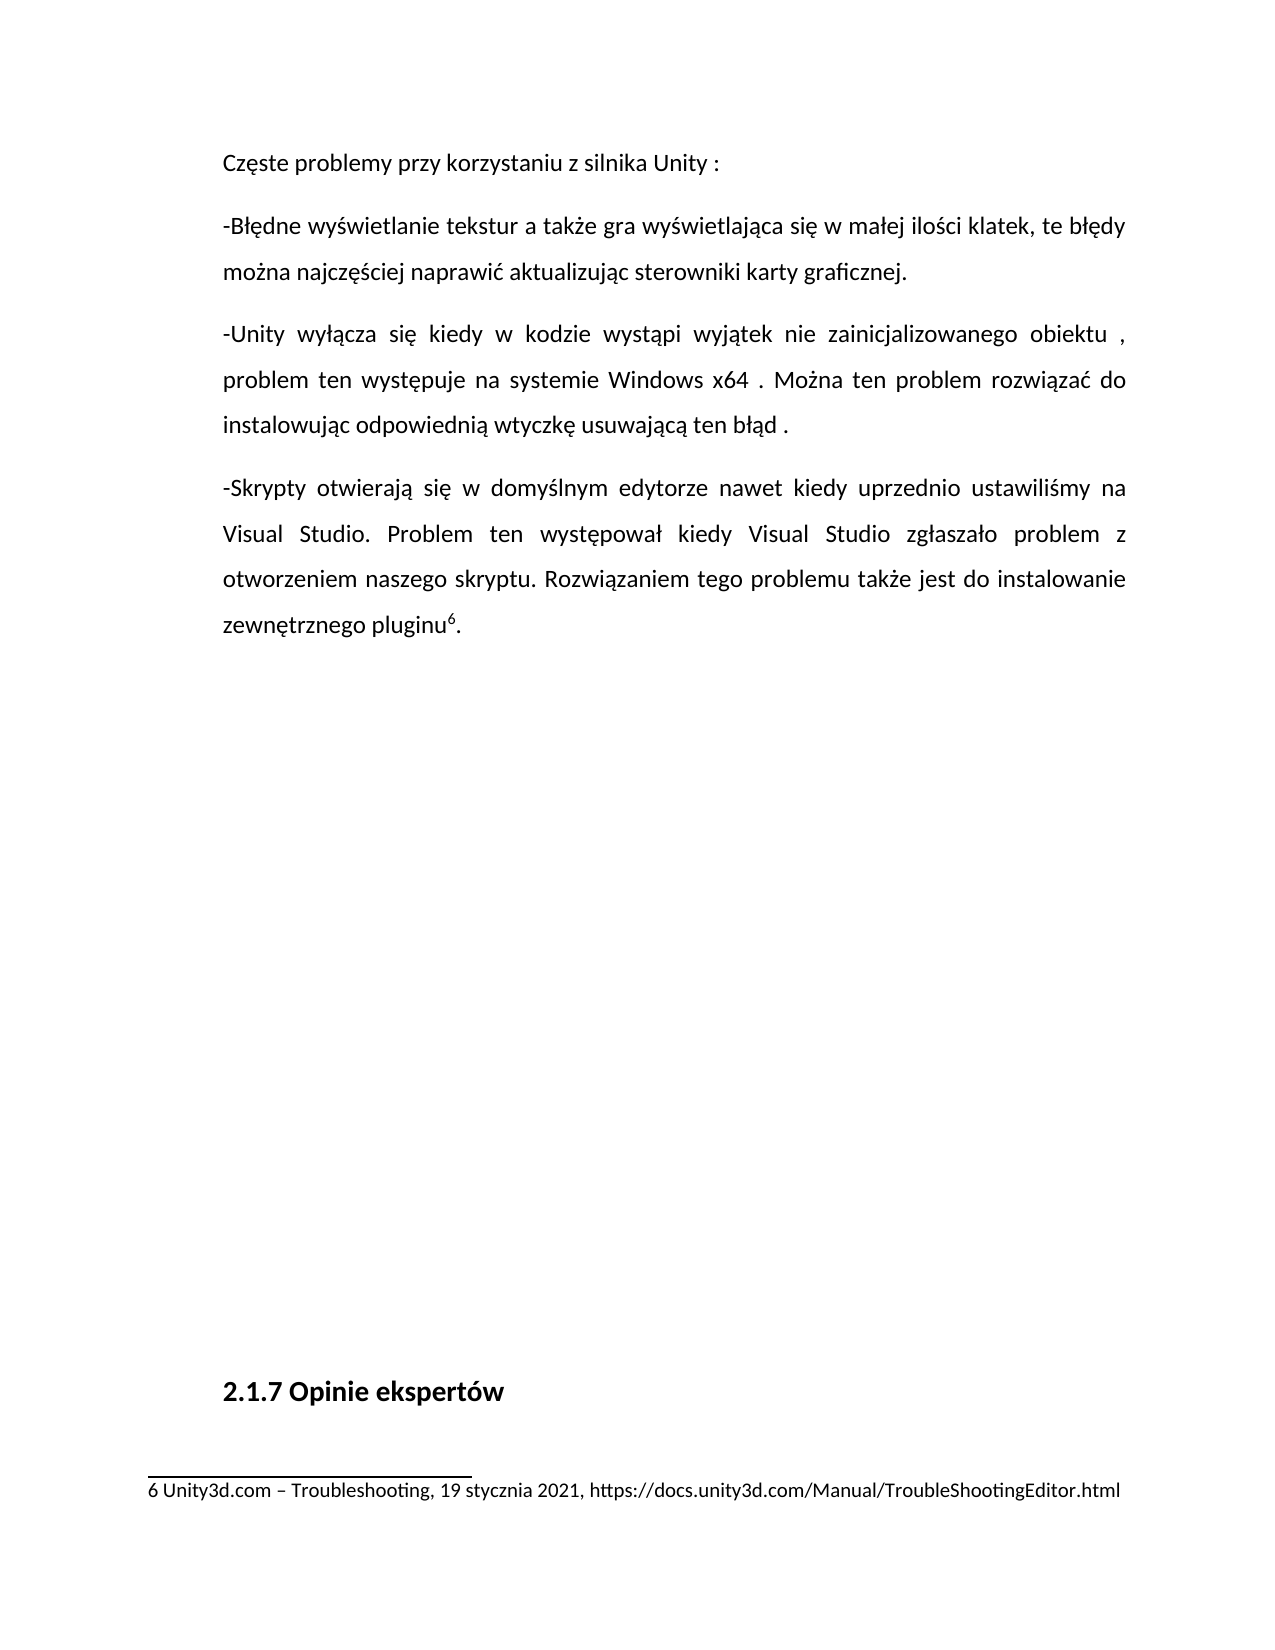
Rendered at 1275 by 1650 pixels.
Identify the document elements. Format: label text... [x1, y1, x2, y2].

text Unity3d.com – Troubleshooting, 19 stycznia 2021, https://docs.unity3d.com/Manual/TroubleShootingEditor.html [148, 1477, 1127, 1502]
text -Skrypty otwierają się w domyślnym edytorze nawet kiedy uprzednio ustawiliśmy na Visual Studio. Problem ten występował kiedy Visual Studio zgłaszało problem z otworzeniem naszego skryptu. Rozwiązaniem tego problemu także jest do instalowanie zewnętrznego pluginu. [223, 472, 1127, 640]
text -Błędne wyświetlanie tekstur a także gra wyświetlająca się w małej ilości klatek, te błędy można najczęściej naprawić aktualizując sterowniki karty graficznej. [223, 210, 1127, 286]
text -Unity wyłącza się kiedy w kodzie wystąpi wyjątek nie zainicjalizowanego obiektu , problem ten występuje na systemie Windows x64 . Można ten problem rozwiązać do instalowując odpowiednią wtyczkę usuwającą ten błąd . [223, 318, 1127, 440]
text Częste problemy przy korzystaniu z silnika Unity : [223, 148, 1127, 178]
text 2.1.7 Opinie ekspertów [223, 1373, 1127, 1408]
